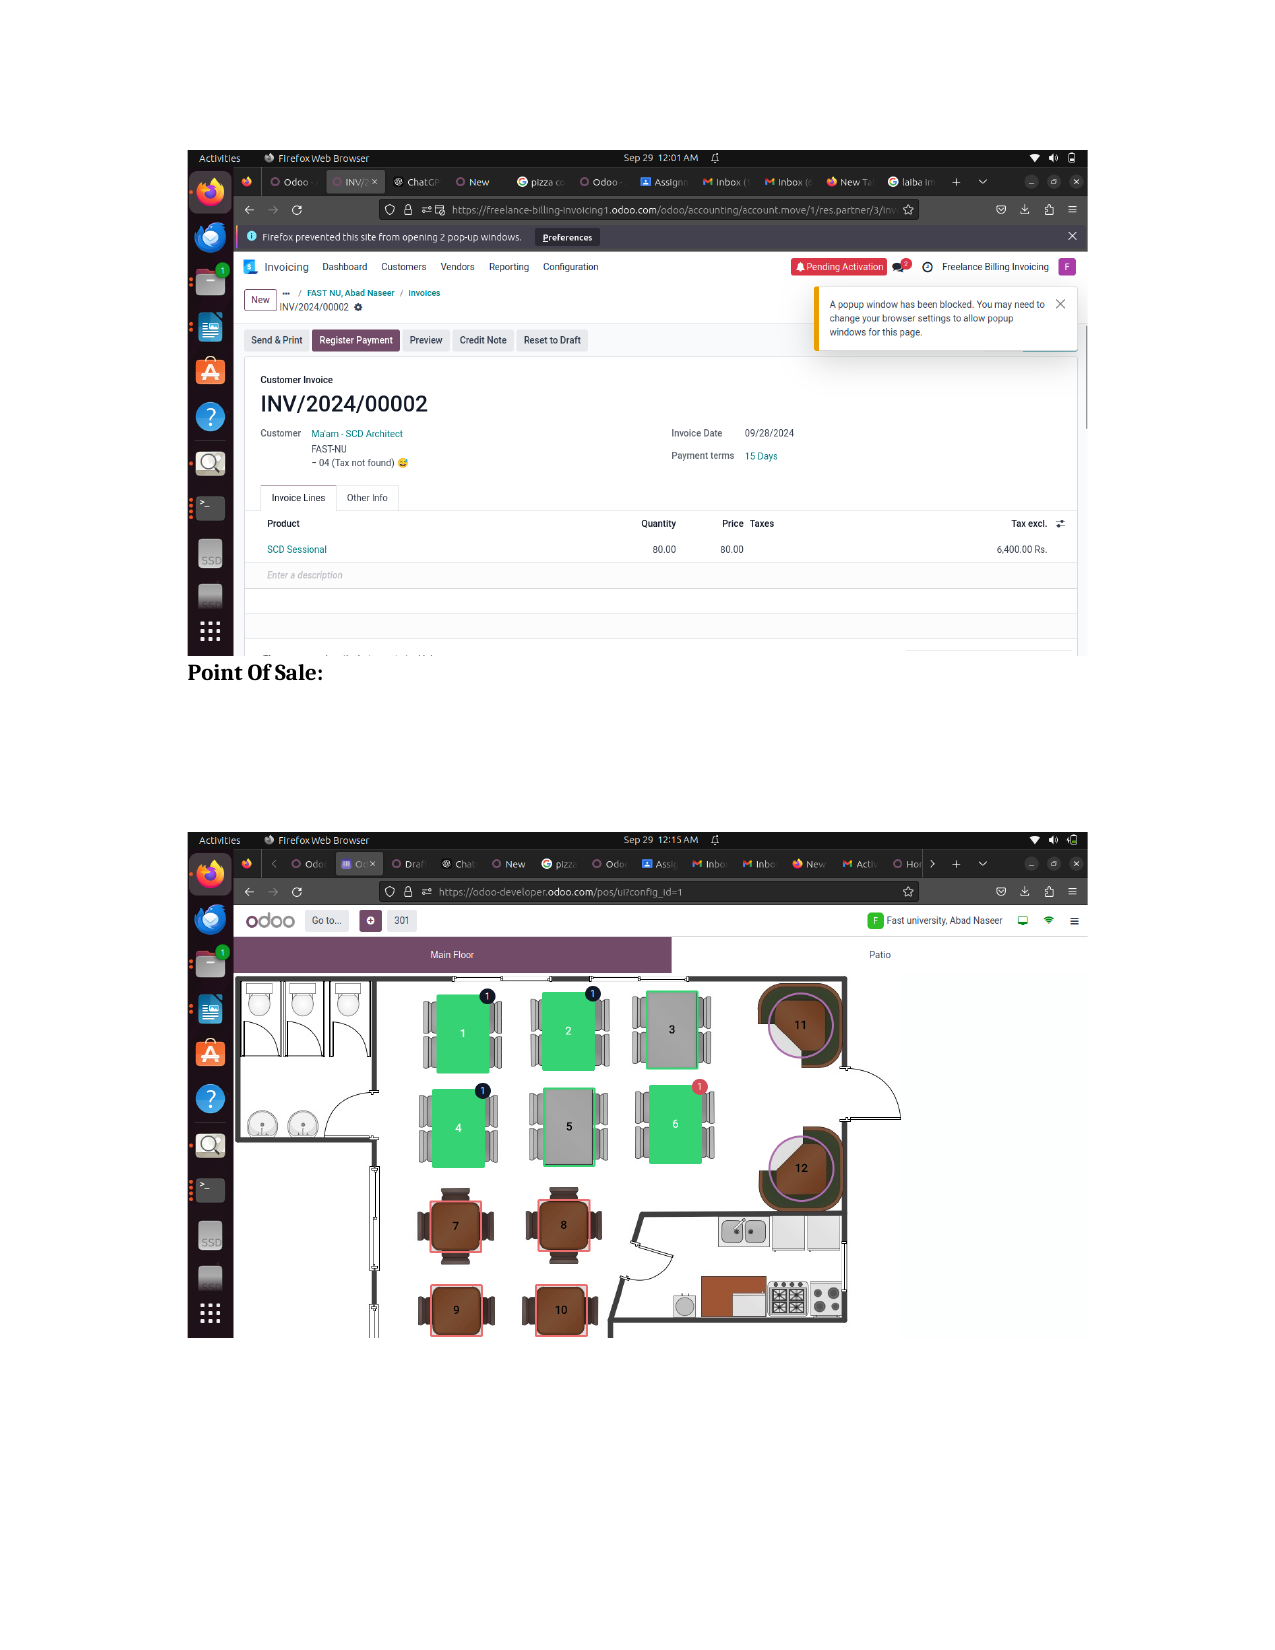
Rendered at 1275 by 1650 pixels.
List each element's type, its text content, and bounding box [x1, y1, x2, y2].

picture [187, 150, 1088, 656]
picture [187, 832, 1088, 1338]
text Point Of Sale: [187, 656, 1087, 686]
